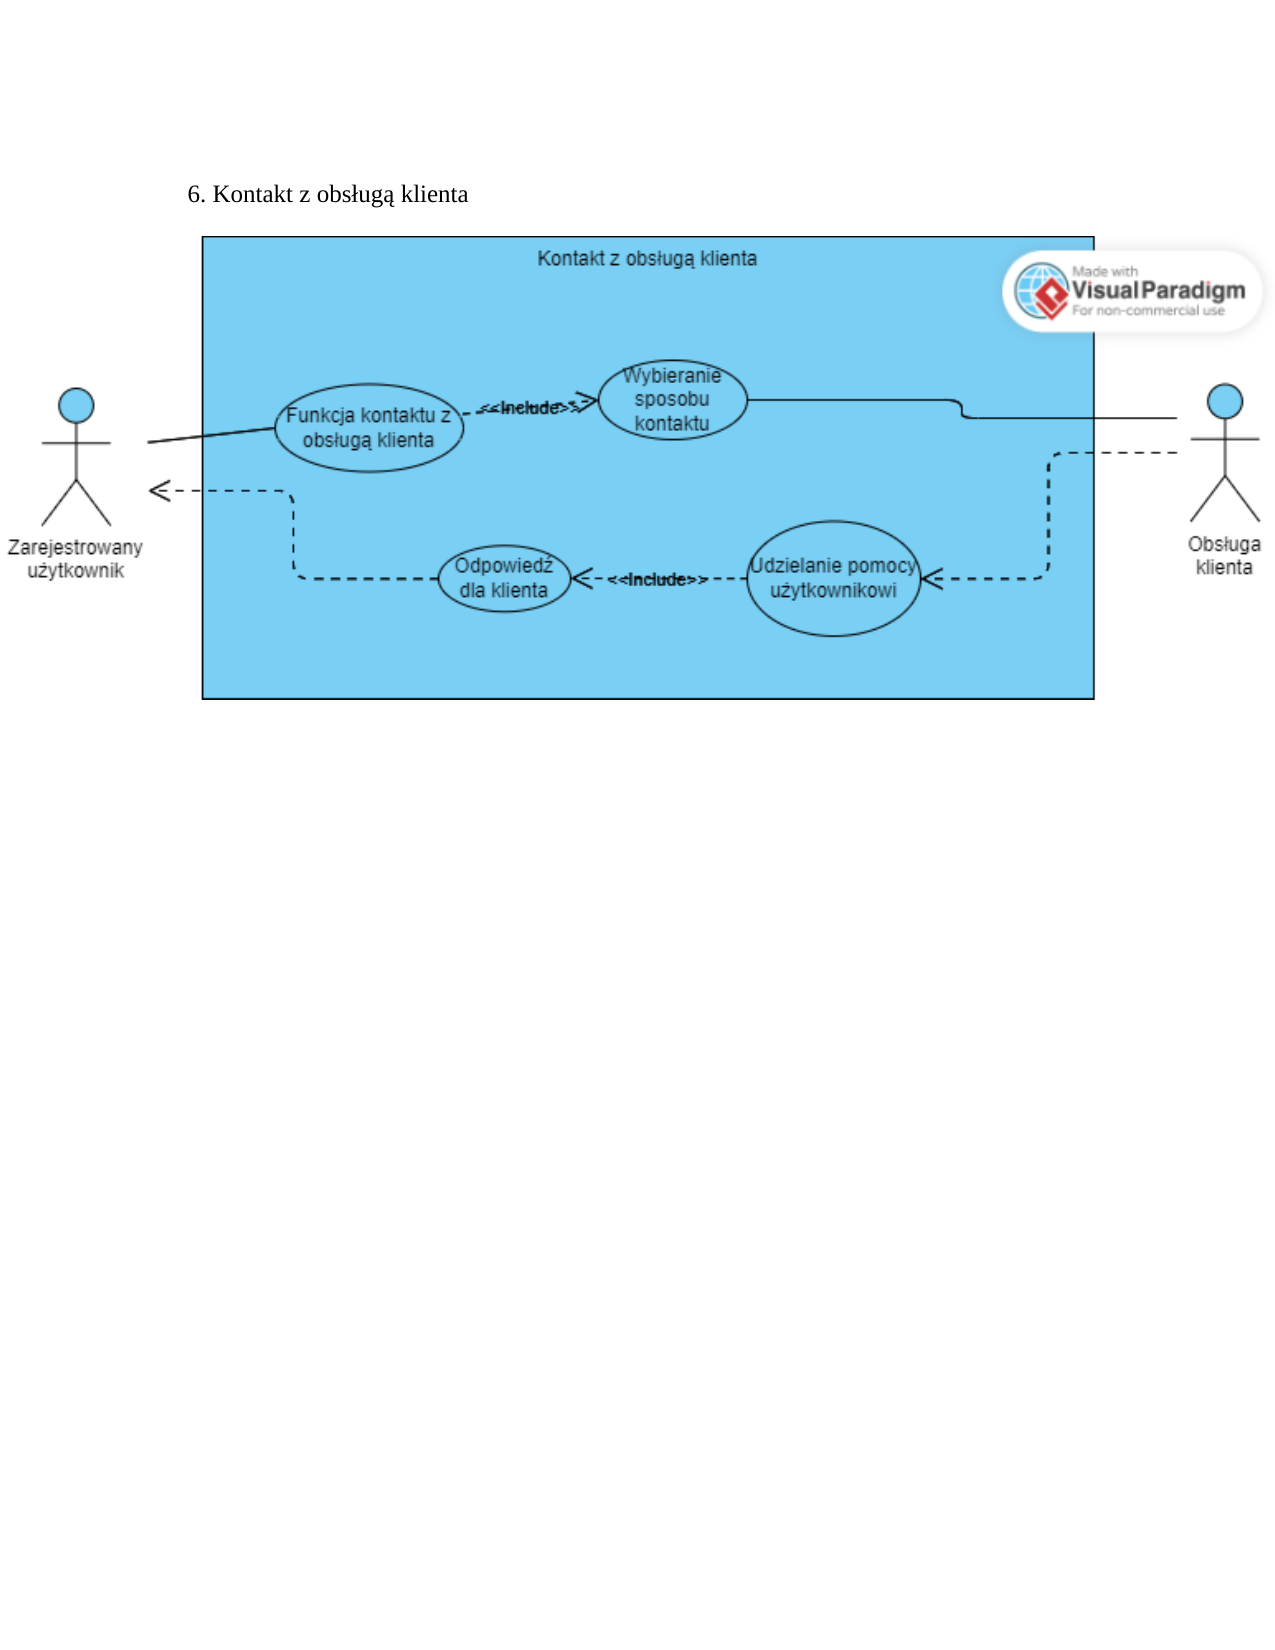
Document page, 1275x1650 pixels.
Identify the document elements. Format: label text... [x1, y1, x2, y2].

picture [4, 236, 1275, 700]
text 6. Kontakt z obsługą klienta [187, 179, 1087, 207]
